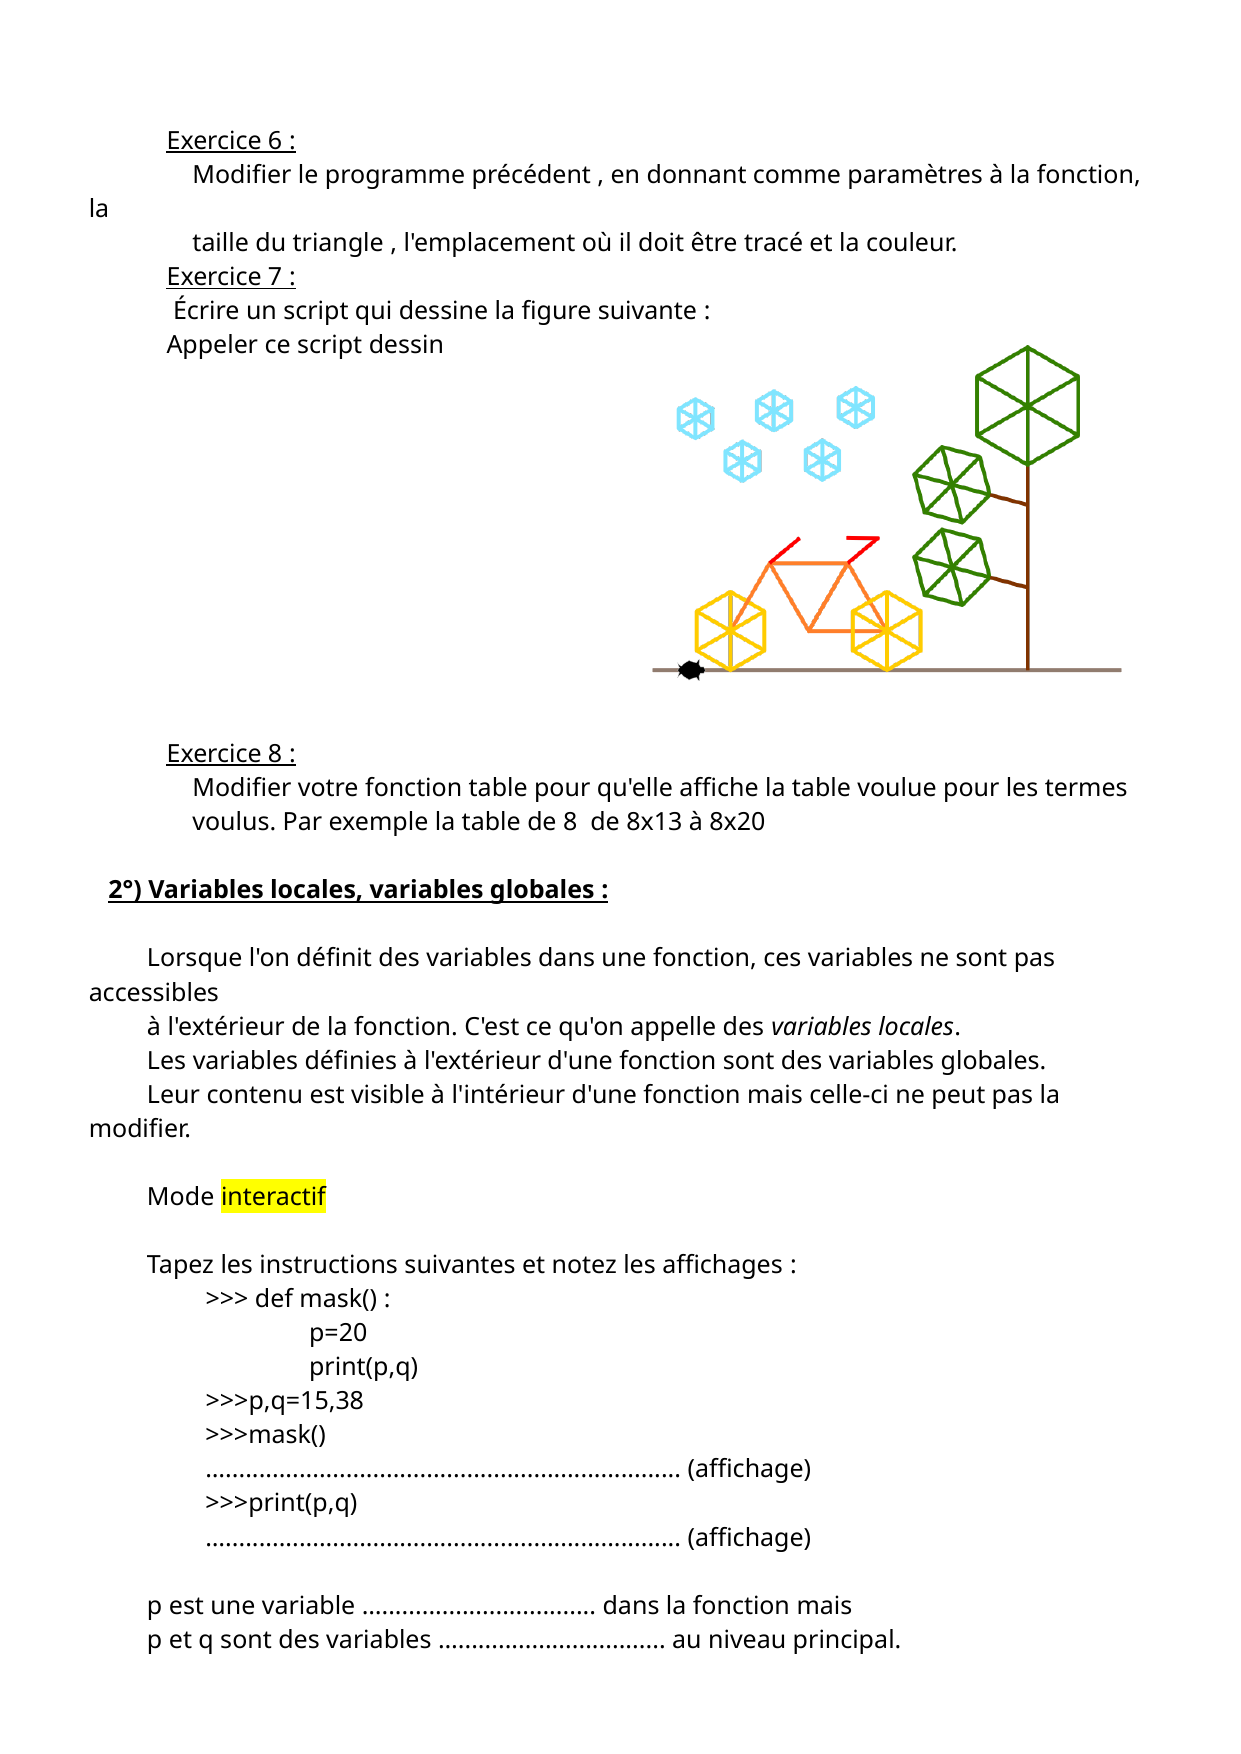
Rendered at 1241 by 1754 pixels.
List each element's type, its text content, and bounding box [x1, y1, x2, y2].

text Exercice 6 : [88, 123, 1152, 157]
text taille du triangle , l'emplacement où il doit être tracé et la couleur. [88, 225, 1152, 259]
text Modifier le programme précédent , en donnant comme paramètres à la fonction, la [88, 157, 1152, 225]
text p=20 [88, 1315, 1152, 1349]
text >>>mask() [88, 1417, 1152, 1451]
text >>>p,q=15,38 [88, 1383, 1152, 1417]
text print(p,q) [88, 1349, 1152, 1383]
text Tapez les instructions suivantes et notez les affichages : [88, 1247, 1152, 1281]
text voulus. Par exemple la table de 8 de 8x13 à 8x20 [88, 804, 1152, 838]
text Exercice 8 : [88, 736, 1152, 770]
text 2°) Variables locales, variables globales : [88, 872, 1152, 906]
text ….................................................................... (affichage) [88, 1519, 1152, 1553]
text Exercice 7 : [88, 259, 1152, 293]
text >>> def mask() : [88, 1281, 1152, 1315]
text Les variables définies à l'extérieur d'une fonction sont des variables globales. [88, 1042, 1152, 1076]
text Lorsque l'on définit des variables dans une fonction, ces variables ne sont pas accessibles [88, 940, 1152, 1008]
text p est une variable …................................ dans la fonction mais [88, 1587, 1152, 1621]
text Mode interactif [88, 1178, 1152, 1213]
text ….................................................................... (affichage) [88, 1451, 1152, 1485]
text Écrire un script qui dessine la figure suivante : [88, 293, 1152, 327]
text à l'extérieur de la fonction. C'est ce qu'on appelle des variables locales. [88, 1008, 1152, 1042]
text Leur contenu est visible à l'intérieur d'une fonction mais celle-ci ne peut pas la modifier. [88, 1076, 1152, 1144]
text Appeler ce script dessin [88, 327, 1152, 361]
text p et q sont des variables …............................... au niveau principal. [88, 1621, 1152, 1655]
text >>>print(p,q) [88, 1485, 1152, 1519]
text Modifier votre fonction table pour qu'elle affiche la table voulue pour les termes [88, 770, 1152, 804]
